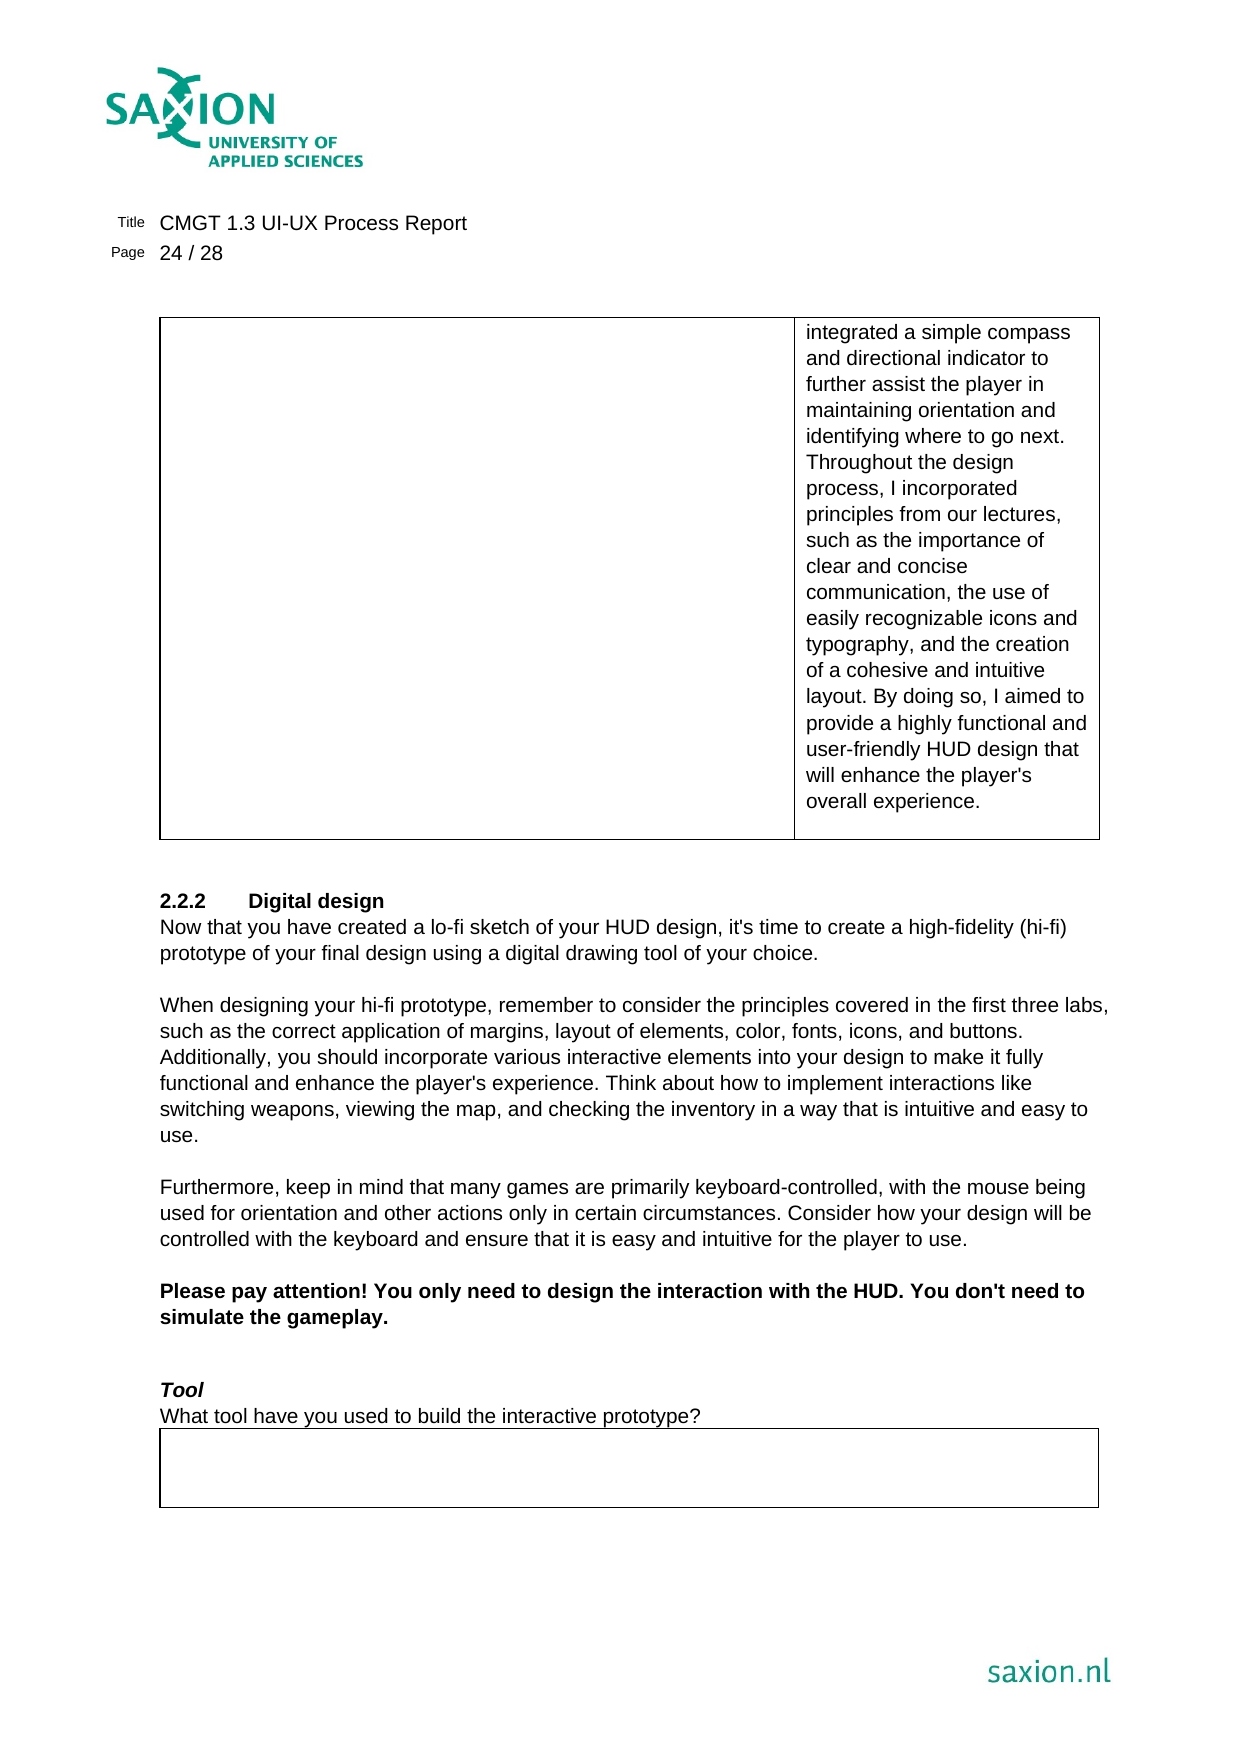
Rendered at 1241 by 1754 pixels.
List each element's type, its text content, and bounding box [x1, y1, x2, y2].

subtitle Tool [159, 1376, 1110, 1402]
text Please pay attention! You only need to design the interaction with the HUD. You don't need to simulate the gameplay. [159, 1277, 1110, 1329]
table_header [161, 1429, 1098, 1507]
subtitle Digital design [159, 886, 1110, 912]
table_cell [161, 318, 794, 838]
text What tool have you used to build the interactive prototype? [159, 1402, 1110, 1428]
text Furthermore, keep in mind that many games are primarily keyboard-controlled, with the mouse being used for orientation and other actions only in certain circumstances. Consider how your design will be controlled with the keyboard and ensure that it is easy and intuitive for the player to use. [159, 1173, 1110, 1251]
picture [0, 1632, 1241, 1754]
text Now that you have created a lo-fi sketch of your HUD design, it's time to create a high-fidelity (hi-fi) prototype of your final design using a digital drawing tool of your choice. [159, 912, 1110, 964]
picture [76, 59, 393, 178]
text When designing your hi-fi prototype, remember to consider the principles covered in the first three labs, such as the correct application of margins, layout of elements, color, fonts, icons, and buttons. Additionally, you should incorporate various interactive elements into your design to make it fully functional and enhance the player's experience. Think about how to implement interactions like switching weapons, viewing the map, and checking the inventory in a way that is intuitive and easy to use. [159, 991, 1110, 1147]
table_cell integrated a simple compass and directional indicator to further assist the player in maintaining orientation and identifying where to go next. Throughout the design process, I incorporated principles from our lectures, such as the importance of clear and concise communication, the use of easily recognizable icons and typography, and the creation of a cohesive and intuitive layout. By doing so, I aimed to provide a highly functional and user-friendly HUD design that will enhance the player's overall experience. [795, 318, 1099, 838]
